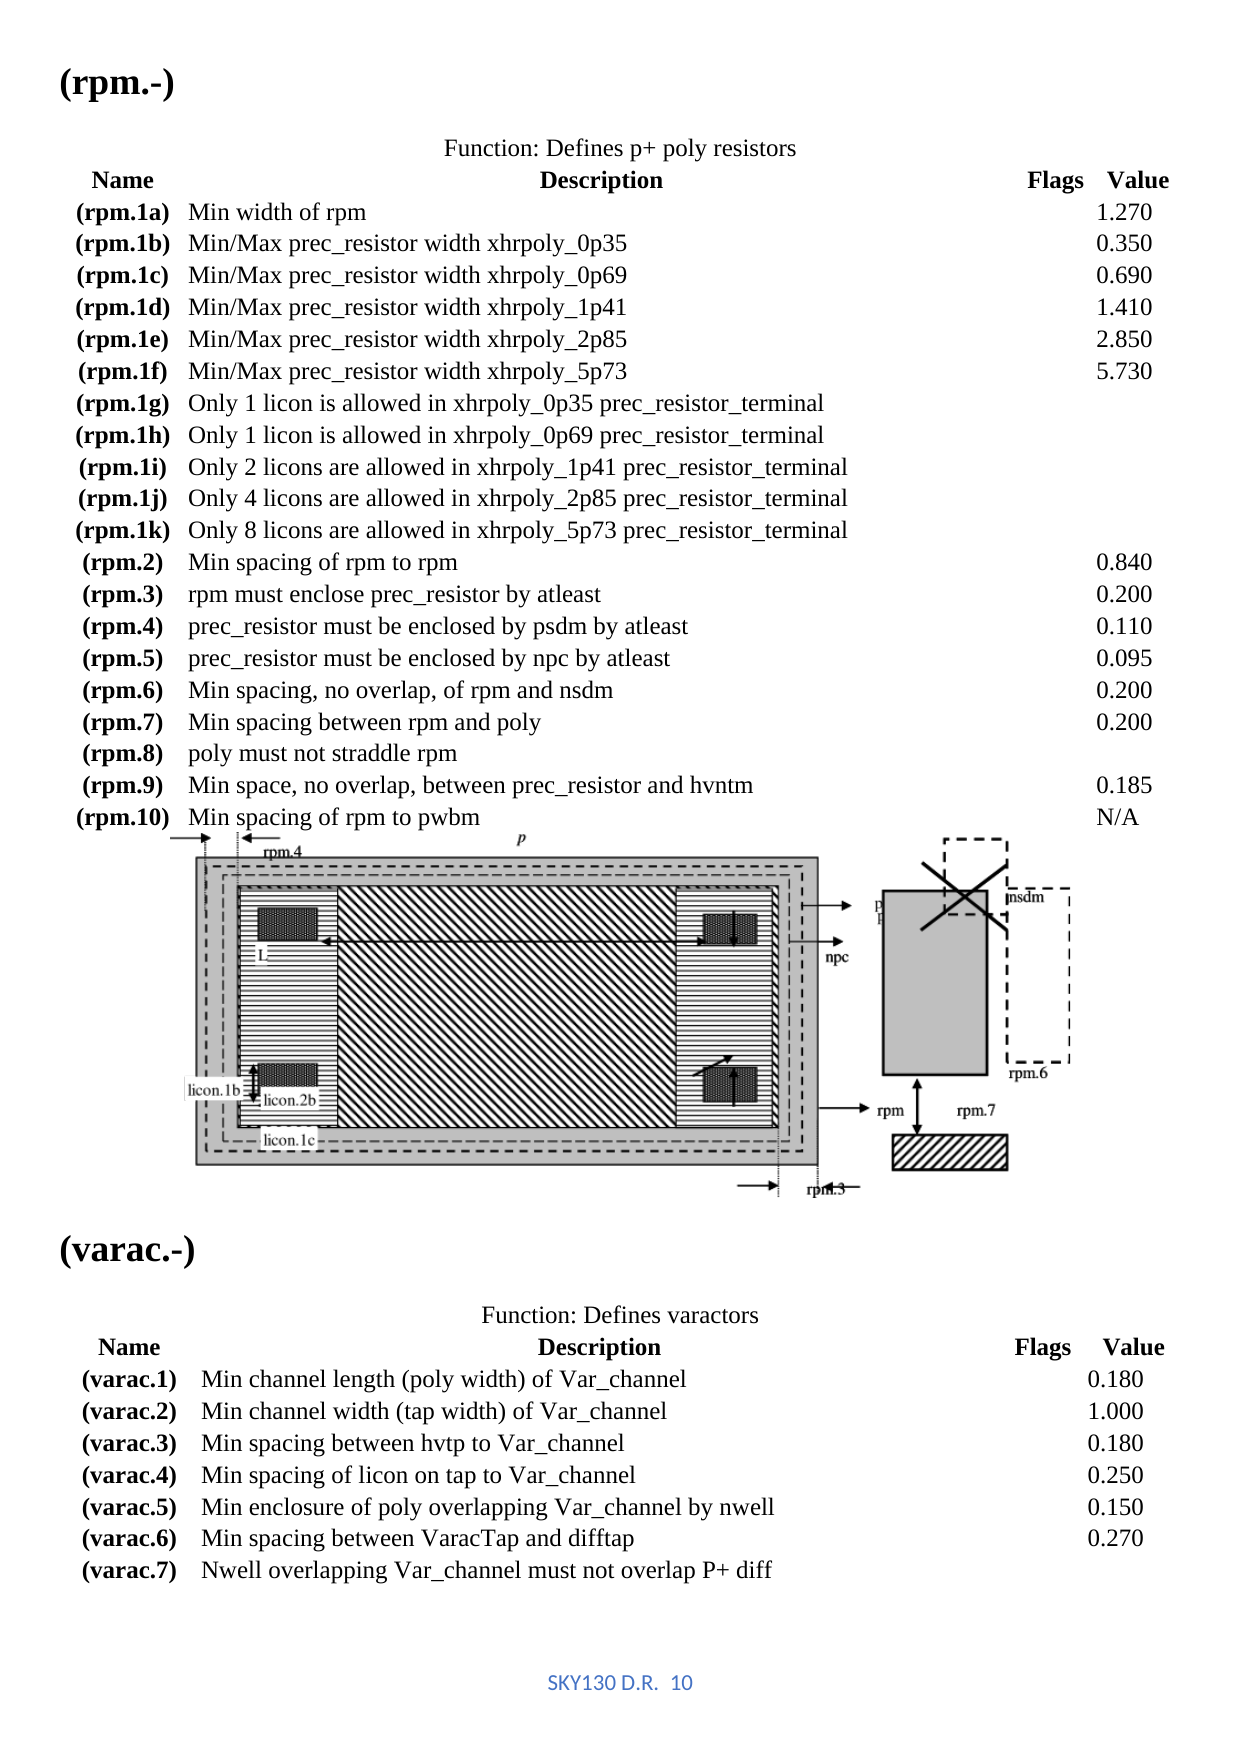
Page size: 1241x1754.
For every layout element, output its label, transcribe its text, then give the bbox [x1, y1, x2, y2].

table_cell (rpm.7) [59, 705, 186, 737]
table_cell [1017, 705, 1094, 737]
table_cell Name [59, 163, 186, 195]
table_cell [1017, 546, 1094, 578]
table_cell Min spacing between hvtp to Var_channel [199, 1426, 1000, 1458]
table_cell (varac.7) [59, 1554, 199, 1586]
table_cell [1017, 769, 1094, 801]
table_cell Nwell overlapping Var_channel must not overlap P+ diff [199, 1554, 1000, 1586]
table_cell [1017, 355, 1094, 386]
table_cell [1095, 386, 1181, 418]
table_cell Min channel width (tap width) of Var_channel [199, 1395, 1000, 1426]
table_cell Min space, no overlap, between prec_resistor and hvntm [186, 769, 1017, 801]
table_cell (rpm.9) [59, 769, 186, 801]
table_cell Min/Max prec_resistor width xhrpoly_1p41 [186, 291, 1017, 323]
table_cell [1000, 1490, 1086, 1522]
table_cell (varac.2) [59, 1395, 199, 1426]
table_cell 0.150 [1086, 1490, 1181, 1522]
table_cell [1095, 514, 1181, 546]
table_cell [1017, 323, 1094, 354]
table_cell [1017, 514, 1094, 546]
table_cell 0.095 [1095, 641, 1181, 673]
table_cell (rpm.10) [59, 801, 186, 833]
table_cell 0.200 [1095, 673, 1181, 705]
table_cell [1086, 1554, 1181, 1586]
table_header Function: Defines varactors [59, 1299, 1181, 1331]
table_cell (rpm.6) [59, 673, 186, 705]
table_cell (rpm.1g) [59, 386, 186, 418]
table_cell Min/Max prec_resistor width xhrpoly_0p35 [186, 227, 1017, 259]
table_cell Min/Max prec_resistor width xhrpoly_5p73 [186, 355, 1017, 386]
table_cell 1.270 [1095, 195, 1181, 227]
table_cell Only 2 licons are allowed in xhrpoly_1p41 prec_resistor_terminal [186, 450, 1017, 482]
table_cell [1000, 1522, 1086, 1554]
table_cell [1017, 259, 1094, 291]
table_cell 0.185 [1095, 769, 1181, 801]
table_cell Description [199, 1331, 1000, 1363]
table_cell rpm must enclose prec_resistor by atleast [186, 578, 1017, 609]
table_cell 0.200 [1095, 578, 1181, 609]
table_cell Min spacing, no overlap, of rpm and nsdm [186, 673, 1017, 705]
table_cell (rpm.1c) [59, 259, 186, 291]
table_cell [1017, 578, 1094, 609]
table_cell Min/Max prec_resistor width xhrpoly_2p85 [186, 323, 1017, 354]
table_cell [1095, 450, 1181, 482]
table_cell (rpm.1d) [59, 291, 186, 323]
table_cell Min spacing of rpm to pwbm [186, 801, 1017, 832]
subtitle (rpm.-) [59, 59, 1181, 102]
table_cell [1017, 386, 1094, 418]
table_cell poly must not straddle rpm [186, 737, 1017, 769]
table_cell prec_resistor must be enclosed by npc by atleast [186, 641, 1017, 673]
table_cell [1000, 1395, 1086, 1426]
table_cell (rpm.3) [59, 578, 186, 609]
table_cell Min enclosure of poly overlapping Var_channel by nwell [199, 1490, 1000, 1522]
table_cell Flags [1000, 1331, 1086, 1363]
table_cell [1017, 673, 1094, 705]
table_cell Min spacing of licon on tap to Var_channel [199, 1458, 1000, 1490]
table_cell 1.410 [1095, 291, 1181, 323]
table_cell Only 8 licons are allowed in xhrpoly_5p73 prec_resistor_terminal [186, 514, 1017, 546]
table_cell Only 1 licon is allowed in xhrpoly_0p69 prec_resistor_terminal [186, 418, 1017, 450]
table_cell [1000, 1363, 1086, 1394]
table_cell [1017, 195, 1094, 227]
table_cell [1095, 418, 1181, 450]
table_cell (rpm.1j) [59, 482, 186, 514]
table_cell [1017, 801, 1094, 833]
table_cell [1017, 450, 1094, 482]
table_cell (varac.3) [59, 1426, 199, 1458]
table_cell (varac.4) [59, 1458, 199, 1490]
table_cell [1017, 610, 1094, 641]
table_cell (rpm.1e) [59, 323, 186, 354]
table_cell Only 4 licons are allowed in xhrpoly_2p85 prec_resistor_terminal [186, 482, 1017, 514]
table_cell 2.850 [1095, 323, 1181, 354]
table_cell 0.840 [1095, 546, 1181, 578]
table_cell [1000, 1554, 1086, 1586]
table_cell (rpm.1k) [59, 514, 186, 546]
table_cell [1095, 737, 1181, 769]
table_cell Min spacing between rpm and poly [186, 705, 1017, 737]
table_cell Only 1 licon is allowed in xhrpoly_0p35 prec_resistor_terminal [186, 386, 1017, 418]
table_cell 0.250 [1086, 1458, 1181, 1490]
table_cell Name [59, 1331, 199, 1363]
table_cell 0.110 [1095, 610, 1181, 641]
table_cell [1095, 482, 1181, 514]
table_cell 1.000 [1086, 1395, 1181, 1426]
table_cell (rpm.1f) [59, 355, 186, 386]
table_cell (varac.1) [59, 1363, 199, 1394]
table_cell [1017, 418, 1094, 450]
table_cell Description [186, 163, 1017, 195]
table_cell [1000, 1458, 1086, 1490]
table_cell [1017, 737, 1094, 769]
table_cell [1000, 1426, 1086, 1458]
table_cell (rpm.1h) [59, 418, 186, 450]
table_cell Min/Max prec_resistor width xhrpoly_0p69 [186, 259, 1017, 291]
table_cell (varac.5) [59, 1490, 199, 1522]
table_cell Min width of rpm [186, 195, 1017, 227]
table_cell Min spacing between VaracTap and difftap [199, 1522, 1000, 1554]
picture [170, 832, 1071, 1198]
table_cell 0.180 [1086, 1363, 1181, 1394]
table_cell [1017, 641, 1094, 673]
table_cell N/A [1095, 801, 1181, 833]
table_cell 0.350 [1095, 227, 1181, 259]
table_cell [1017, 227, 1094, 259]
table_cell (varac.6) [59, 1522, 199, 1554]
table_cell 0.200 [1095, 705, 1181, 737]
table_cell (rpm.4) [59, 610, 186, 641]
table_cell 5.730 [1095, 355, 1181, 386]
table_cell Min spacing of rpm to rpm [186, 546, 1017, 578]
table_cell 0.180 [1086, 1426, 1181, 1458]
table_cell prec_resistor must be enclosed by psdm by atleast [186, 610, 1017, 641]
table_cell Min channel length (poly width) of Var_channel [199, 1363, 1000, 1394]
table_cell Flags [1017, 163, 1094, 195]
table_header Function: Defines p+ poly resistors [59, 131, 1181, 163]
table_cell [1017, 482, 1094, 514]
table_cell Value [1086, 1331, 1181, 1363]
table_cell 0.690 [1095, 259, 1181, 291]
table_cell (rpm.2) [59, 546, 186, 578]
table_cell (rpm.1i) [59, 450, 186, 482]
table_cell Value [1095, 163, 1181, 195]
table_cell (rpm.8) [59, 737, 186, 769]
subtitle (varac.-) [59, 1227, 1181, 1270]
table_cell (rpm.1a) [59, 195, 186, 227]
table_cell (rpm.5) [59, 641, 186, 673]
table_cell (rpm.1b) [59, 227, 186, 259]
table_cell [1017, 291, 1094, 323]
table_cell 0.270 [1086, 1522, 1181, 1554]
